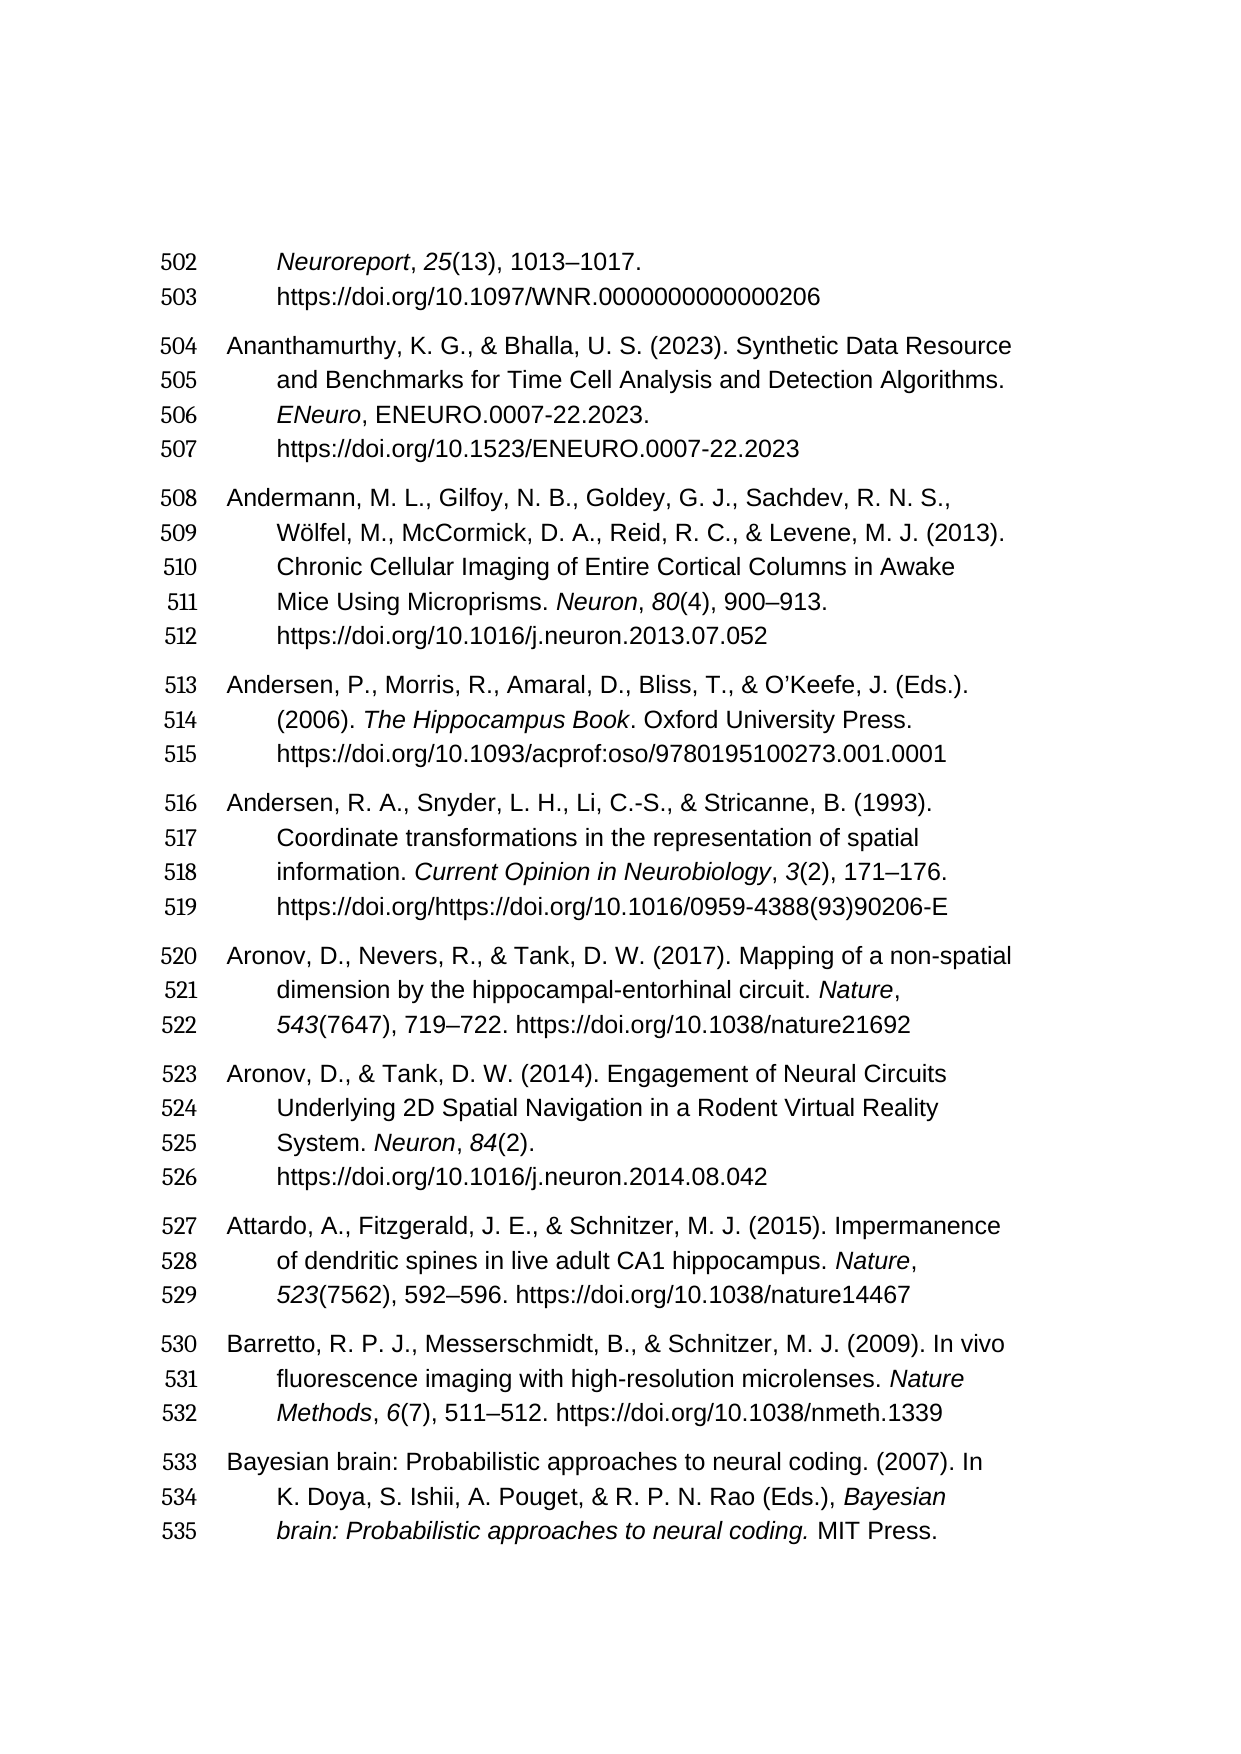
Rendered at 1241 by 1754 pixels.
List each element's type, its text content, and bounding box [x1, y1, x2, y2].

text Barretto, R. P. J., Messerschmidt, B., & Schnitzer, M. J. (2009). In vivo fluorescence imaging with high-resolution microlenses. Nature Methods, 6(7), 511–512. https://doi.org/10.1038/nmeth.1339 [226, 1329, 1014, 1427]
text Andersen, P., Morris, R., Amaral, D., Bliss, T., & O’Keefe, J. (Eds.). (2006). The Hippocampus Book. Oxford University Press. https://doi.org/10.1093/acprof:oso/9780195100273.001.0001 [226, 670, 1014, 768]
text Andersen, R. A., Snyder, L. H., Li, C.-S., & Stricanne, B. (1993). Coordinate transformations in the representation of spatial information. Current Opinion in Neurobiology, 3(2), 171–176. https://doi.org/https://doi.org/10.1016/0959-4388(93)90206-E [226, 788, 1014, 920]
text Ananthamurthy, K. G., & Bhalla, U. S. (2023). Synthetic Data Resource and Benchmarks for Time Cell Analysis and Detection Algorithms. ENeuro, ENEURO.0007-22.2023. https://doi.org/10.1523/ENEURO.0007-22.2023 [226, 331, 1014, 463]
text Aronov, D., Nevers, R., & Tank, D. W. (2017). Mapping of a non-spatial dimension by the hippocampal-entorhinal circuit. Nature, 543(7647), 719–722. https://doi.org/10.1038/nature21692 [226, 941, 1014, 1038]
text Attardo, A., Fitzgerald, J. E., & Schnitzer, M. J. (2015). Impermanence of dendritic spines in live adult CA1 hippocampus. Nature, 523(7562), 592–596. https://doi.org/10.1038/nature14467 [226, 1211, 1014, 1309]
text Bayesian brain: Probabilistic approaches to neural coding. (2007). In K. Doya, S. Ishii, A. Pouget, & R. P. N. Rao (Eds.), Bayesian brain: Probabilistic approaches to neural coding. MIT Press. [226, 1447, 1014, 1545]
text Neuroreport, 25(13), 1013–1017. https://doi.org/10.1097/WNR.0000000000000206 [226, 247, 1014, 310]
text Andermann, M. L., Gilfoy, N. B., Goldey, G. J., Sachdev, R. N. S., Wölfel, M., McCormick, D. A., Reid, R. C., & Levene, M. J. (2013). Chronic Cellular Imaging of Entire Cortical Columns in Awake Mice Using Microprisms. Neuron, 80(4), 900–913. https://doi.org/10.1016/j.neuron.2013.07.052 [226, 483, 1014, 650]
text Aronov, D., & Tank, D. W. (2014). Engagement of Neural Circuits Underlying 2D Spatial Navigation in a Rodent Virtual Reality System. Neuron, 84(2). https://doi.org/10.1016/j.neuron.2014.08.042 [226, 1059, 1014, 1191]
